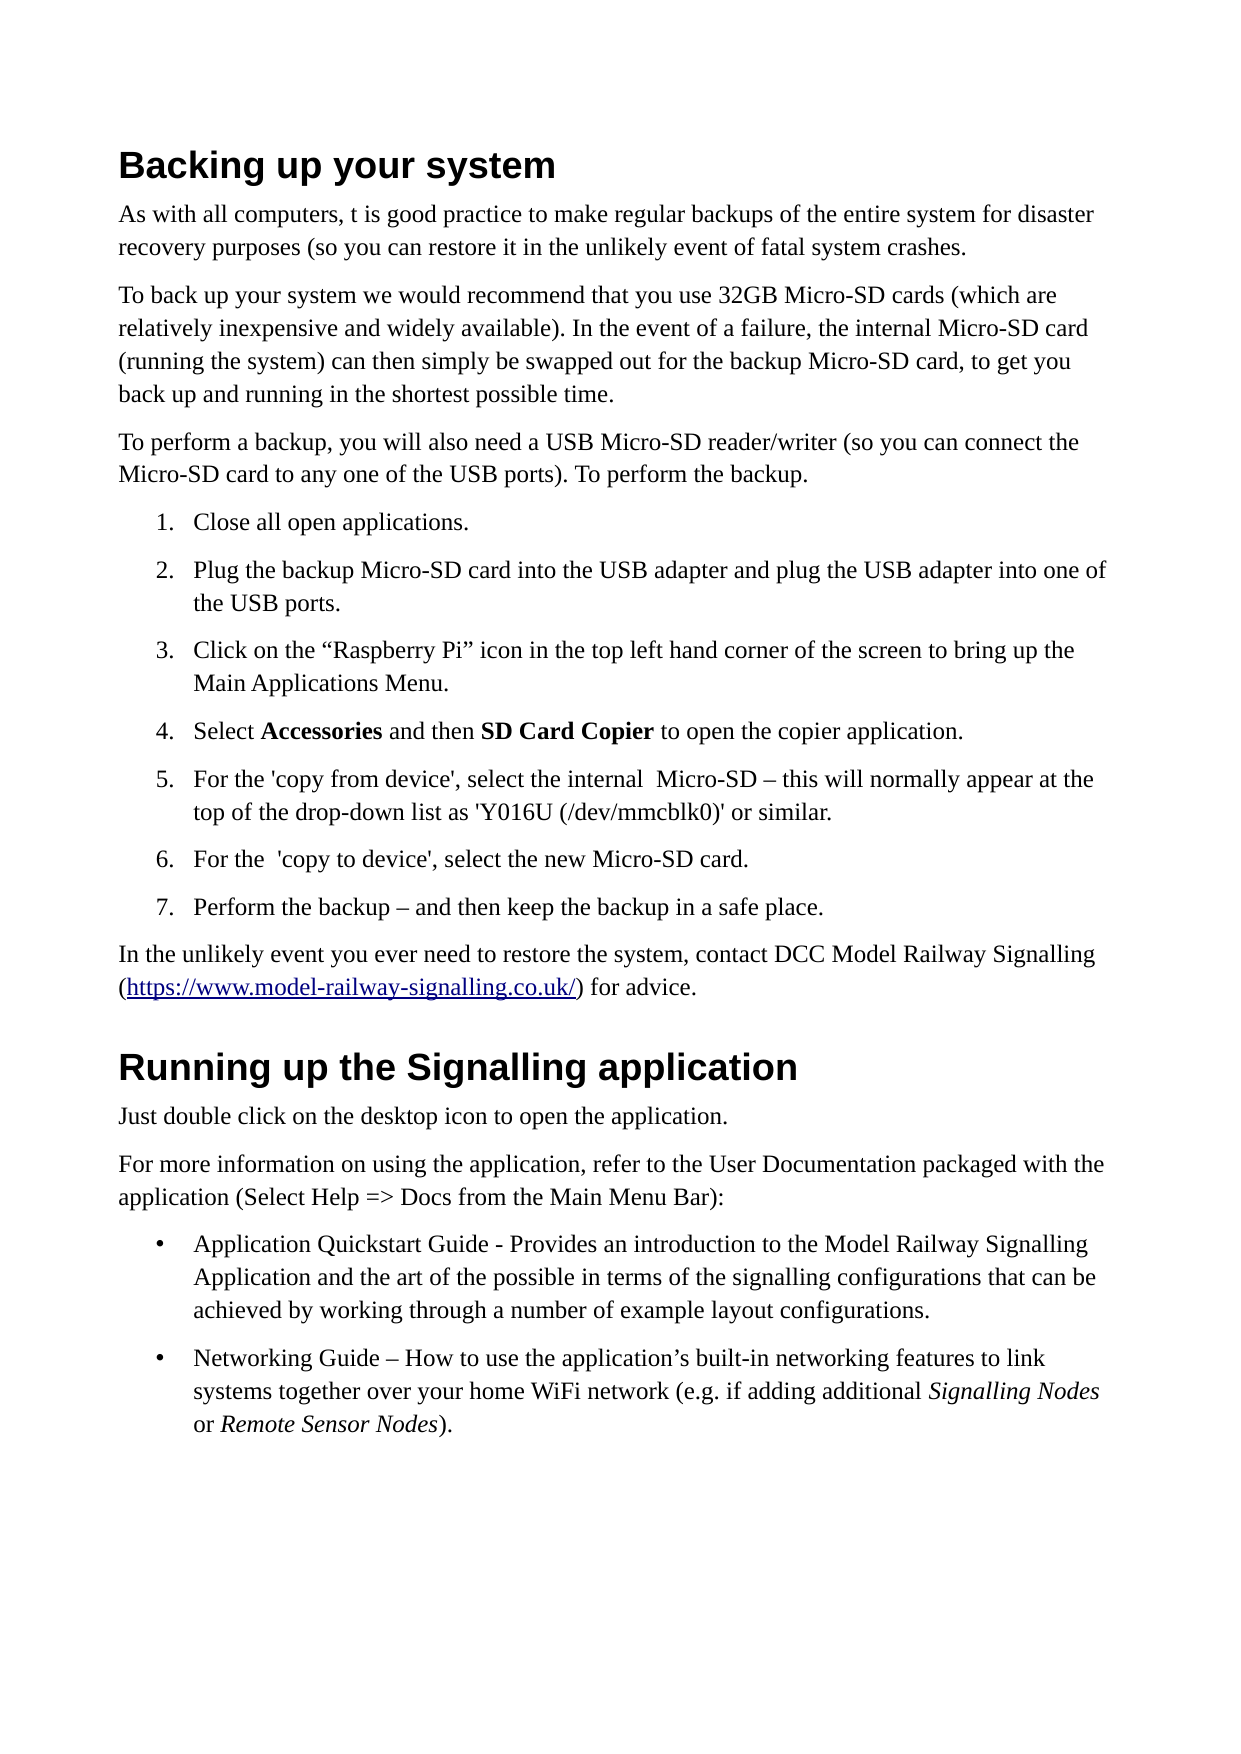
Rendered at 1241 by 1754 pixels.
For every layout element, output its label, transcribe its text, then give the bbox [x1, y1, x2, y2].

list Networking Guide – How to use the application’s built-in networking features to link systems together over your home WiFi network (e.g. if adding additional Signalling Nodes or Remote Sensor Nodes). [156, 1343, 1122, 1438]
text Just double click on the desktop icon to open the application. [118, 1101, 1122, 1130]
text To back up your system we would recommend that you use 32GB Micro-SD cards (which are relatively inexpensive and widely available). In the event of a failure, the internal Micro-SD card (running the system) can then simply be swapped out for the backup Micro-SD card, to get you back up and running in the shortest possible time. [118, 280, 1122, 408]
list Plug the backup Micro-SD card into the USB adapter and plug the USB adapter into one of the USB ports. [156, 555, 1122, 617]
text To perform a backup, you will also need a USB Micro-SD reader/writer (so you can connect the Micro-SD card to any one of the USB ports). To perform the backup. [118, 427, 1122, 488]
list For the 'copy from device', select the internal Micro-SD – this will normally appear at the top of the drop-down list as 'Y016U (/dev/mmcblk0)' or similar. [156, 764, 1122, 825]
list For the 'copy to device', select the new Micro-SD card. [156, 844, 1122, 873]
subtitle Backing up your system [118, 143, 1122, 187]
subtitle Running up the Signalling application [118, 1045, 1122, 1089]
list Select Accessories and then SD Card Copier to open the copier application. [156, 716, 1122, 745]
list Click on the “Raspberry Pi” icon in the top left hand corner of the screen to bring up the Main Applications Menu. [156, 635, 1122, 697]
list Perform the backup – and then keep the backup in a safe place. [156, 892, 1122, 921]
text In the unlikely event you ever need to restore the system, contact DCC Model Railway Signalling (https://www.model-railway-signalling.co.uk/) for advice. [118, 939, 1122, 1001]
text For more information on using the application, refer to the User Documentation packaged with the application (Select Help => Docs from the Main Menu Bar): [118, 1149, 1122, 1211]
text As with all computers, t is good practice to make regular backups of the entire system for disaster recovery purposes (so you can restore it in the unlikely event of fatal system crashes. [118, 199, 1122, 261]
list Application Quickstart Guide - Provides an introduction to the Model Railway Signalling Application and the art of the possible in terms of the signalling configurations that can be achieved by working through a number of example layout configurations. [156, 1229, 1122, 1324]
list Close all open applications. [156, 507, 1122, 536]
